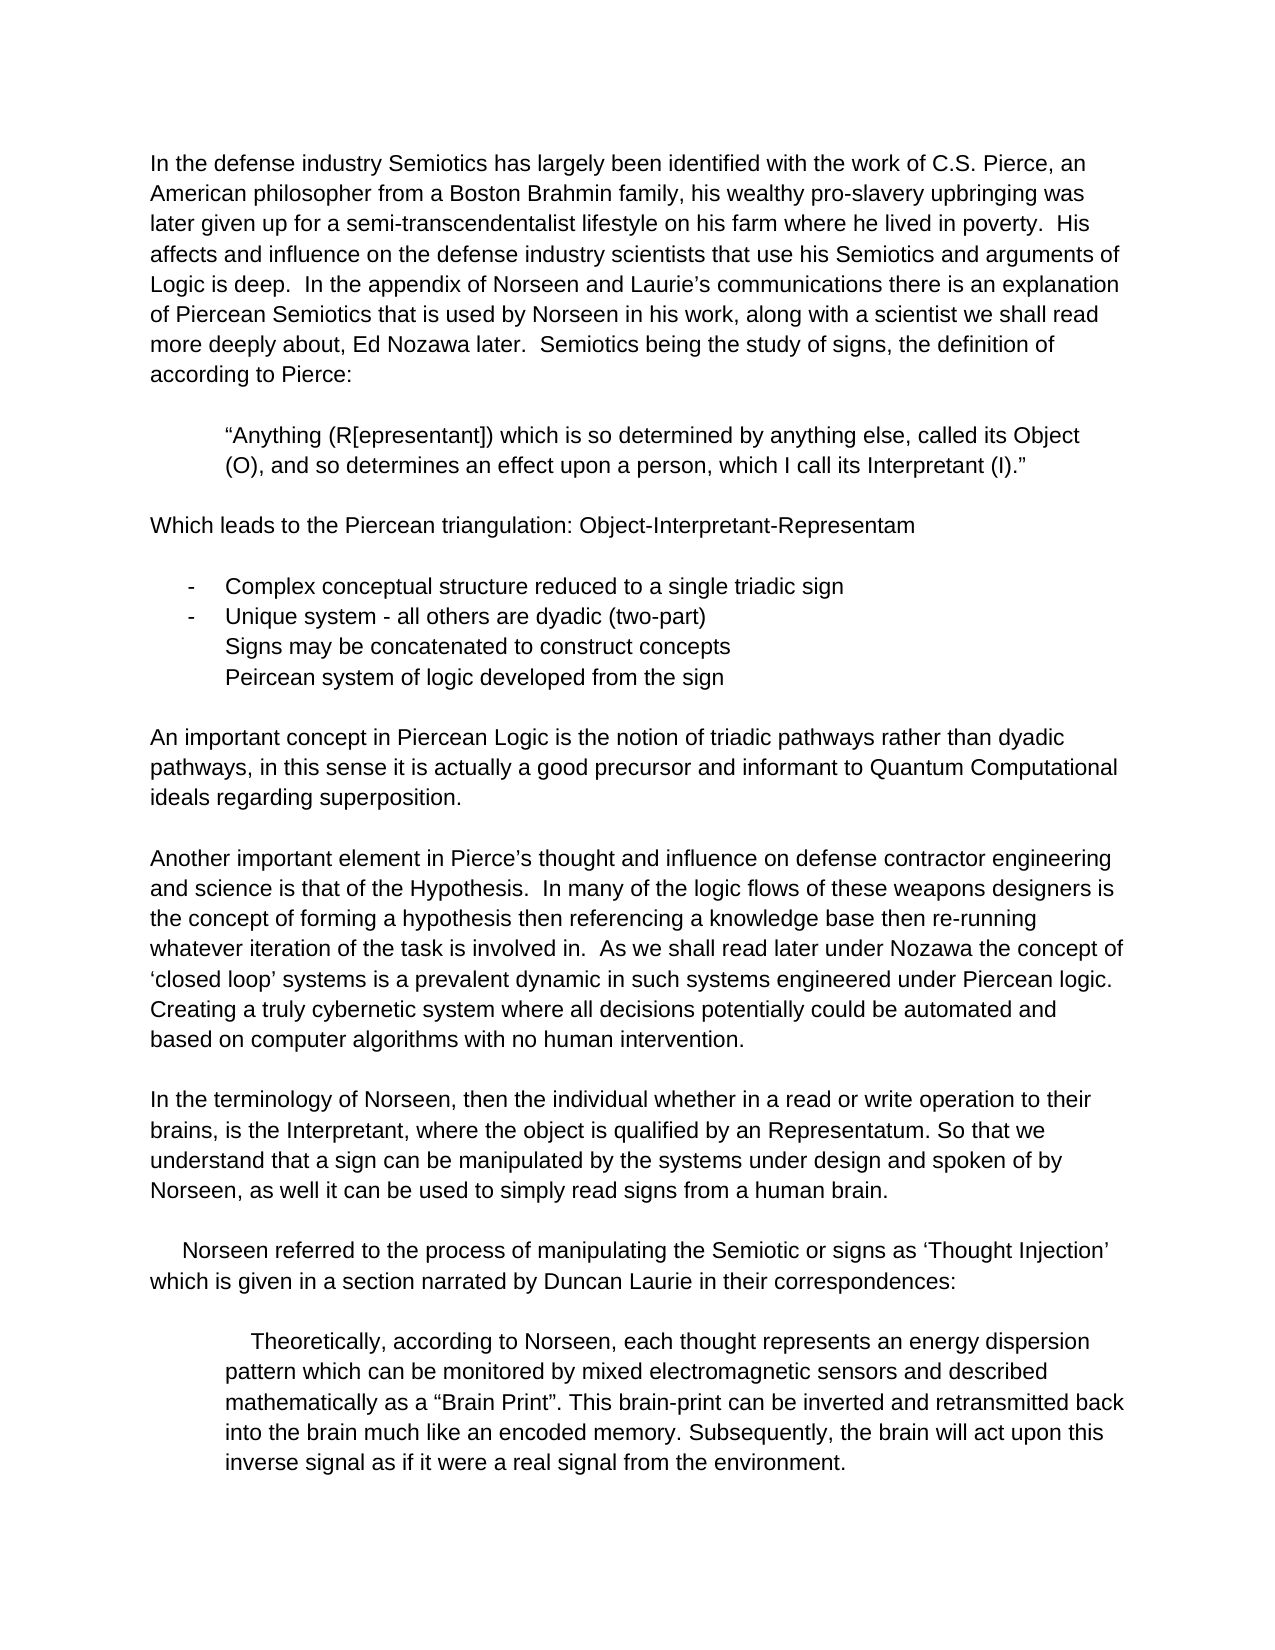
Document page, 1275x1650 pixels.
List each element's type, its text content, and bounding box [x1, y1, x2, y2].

text “Anything (R[epresentant]) which is so determined by anything else, called its Object (O), and so determines an effect upon a person, which I call its Interpretant (I).” [225, 422, 1125, 478]
text In the defense industry Semiotics has largely been identified with the work of C.S. Pierce, an American philosopher from a Boston Brahmin family, his wealthy pro-slavery upbringing was later given up for a semi-transcendentalist lifestyle on his farm where he lived in poverty. His affects and influence on the defense industry scientists that use his Semiotics and arguments of Logic is deep. In the appendix of Norseen and Laurie’s communications there is an explanation of Piercean Semiotics that is used by Norseen in his work, along with a scientist we shall read more deeply about, Ed Nozawa later. Semiotics being the study of signs, the definition of according to Pierce: [150, 150, 1125, 388]
text Theoretically, according to Norseen, each thought represents an energy dispersion pattern which can be monitored by mixed electromagnetic sensors and described mathematically as a “Brain Print”. This brain-print can be inverted and retransmitted back into the brain much like an encoded memory. Subsequently, the brain will act upon this inverse signal as if it were a real signal from the environment. [225, 1328, 1125, 1475]
text In the terminology of Norseen, then the individual whether in a read or write operation to their brains, is the Interpretant, where the object is qualified by an Representatum. So that we understand that a sign can be manipulated by the systems under design and spoken of by Norseen, as well it can be used to simply read signs from a human brain. [150, 1086, 1125, 1203]
list Complex conceptual structure reduced to a single triadic sign [187, 573, 1125, 599]
list Unique system - all others are dyadic (two-part) Signs may be concatenated to construct concepts Peircean system of logic developed from the sign [187, 603, 1125, 690]
text Norseen referred to the process of manipulating the Semiotic or signs as ‘Thought Injection’ which is given in a section narrated by Duncan Laurie in their correspondences: [150, 1237, 1125, 1294]
text Another important element in Pierce’s thought and influence on defense contractor engineering and science is that of the Hypothesis. In many of the logic flows of these weapons designers is the concept of forming a hypothesis then referencing a knowledge base then re-running whatever iteration of the task is involved in. As we shall read later under Nozawa the concept of ‘closed loop’ systems is a prevalent dynamic in such systems engineered under Piercean logic. Creating a truly cybernetic system where all decisions potentially could be automated and based on computer algorithms with no human intervention. [150, 845, 1125, 1052]
text An important concept in Piercean Logic is the notion of triadic pathways rather than dyadic pathways, in this sense it is actually a good precursor and informant to Quantum Computational ideals regarding superposition. [150, 724, 1125, 811]
text Which leads to the Piercean triangulation: Object-Interpretant-Representam [150, 512, 1125, 539]
